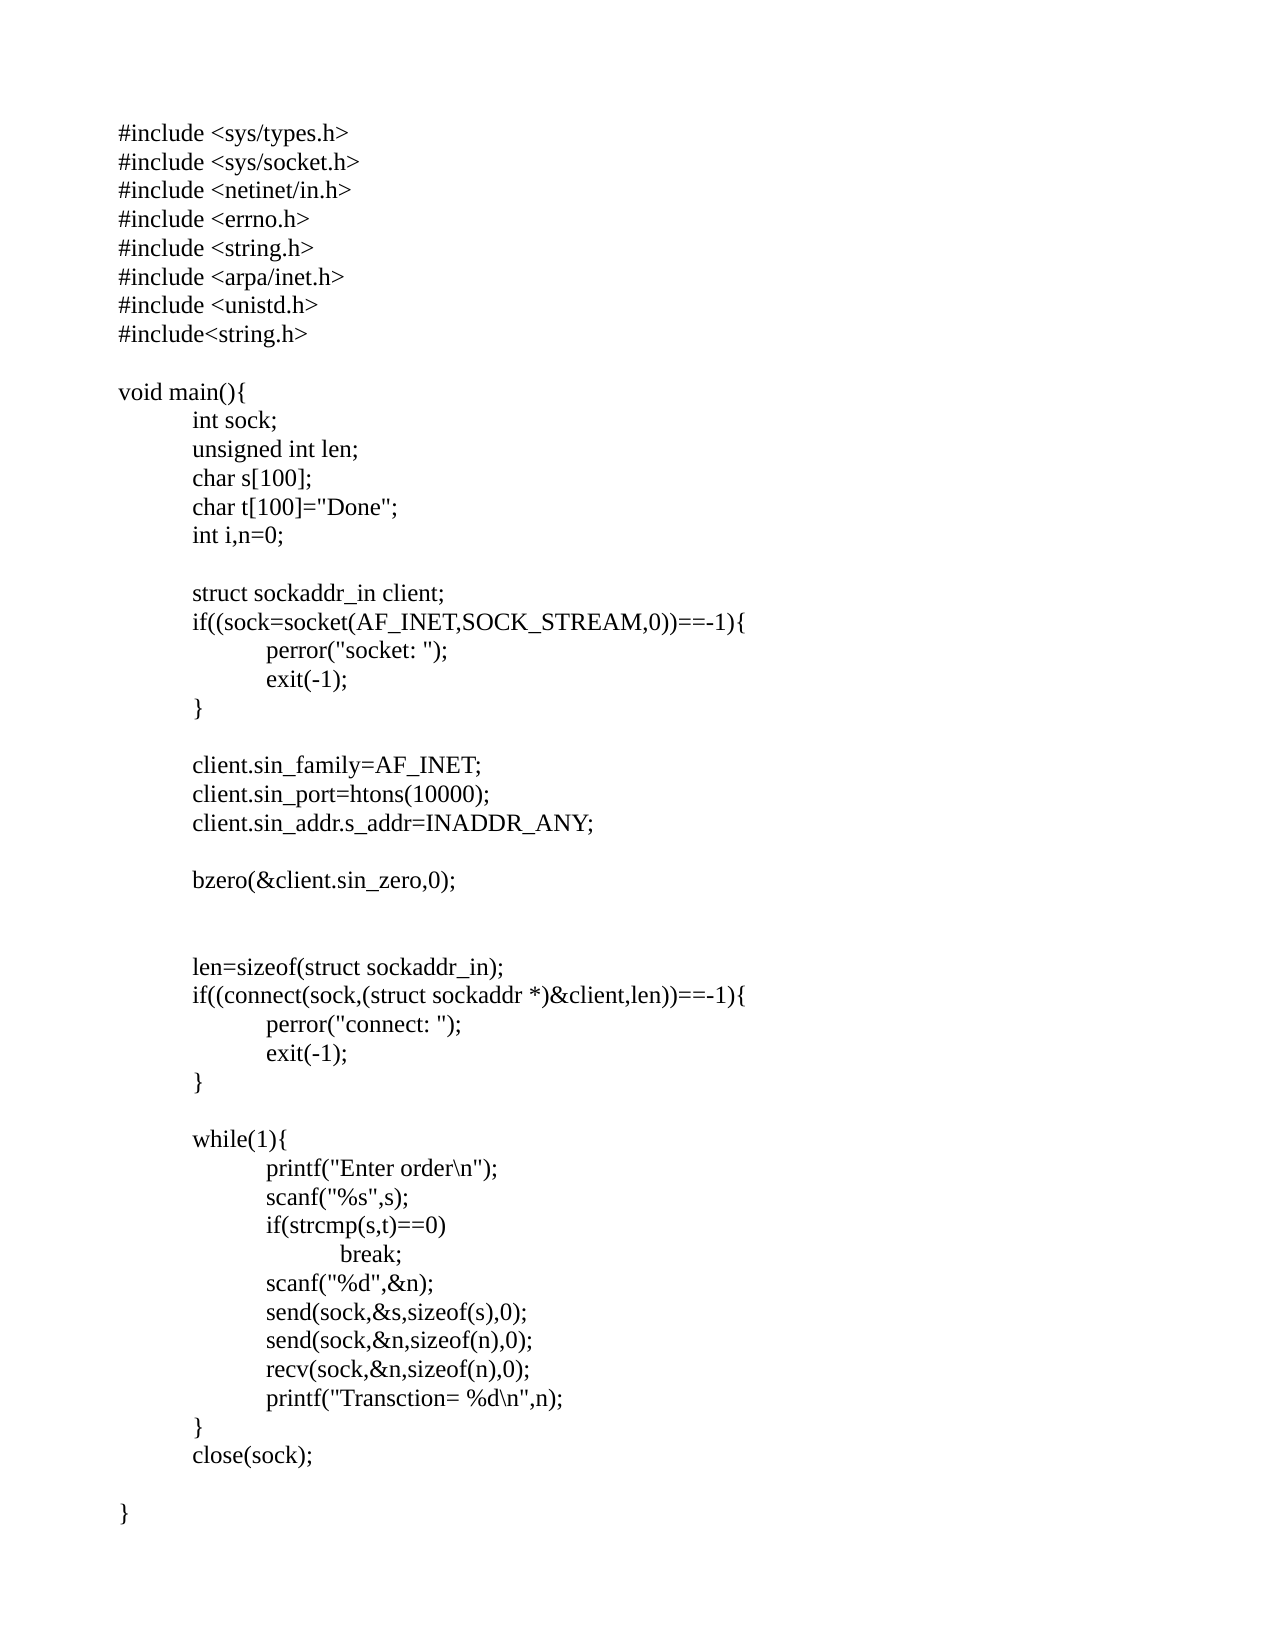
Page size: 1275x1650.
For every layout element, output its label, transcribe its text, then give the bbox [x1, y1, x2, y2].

text recv(sock,&n,sizeof(n),0); [118, 1354, 1157, 1383]
text bzero(&client.sin_zero,0); [118, 866, 1157, 894]
text client.sin_addr.s_addr=INADDR_ANY; [118, 808, 1157, 837]
text exit(-1); [118, 664, 1157, 693]
text send(sock,&n,sizeof(n),0); [118, 1326, 1157, 1354]
text int sock; [118, 406, 1157, 434]
text } [118, 1498, 1157, 1527]
text exit(-1); [118, 1038, 1157, 1067]
text perror("connect: "); [118, 1009, 1157, 1038]
text #include <string.h> [118, 233, 1157, 262]
text #include <unistd.h> [118, 291, 1157, 319]
text close(sock); [118, 1441, 1157, 1469]
text len=sizeof(struct sockaddr_in); [118, 952, 1157, 981]
text if((sock=socket(AF_INET,SOCK_STREAM,0))==-1){ [118, 607, 1157, 636]
text } [118, 693, 1157, 722]
text char s[100]; [118, 463, 1157, 492]
text client.sin_port=htons(10000); [118, 779, 1157, 808]
text void main(){ [118, 377, 1157, 406]
text #include <netinet/in.h> [118, 176, 1157, 204]
text #include <sys/socket.h> [118, 147, 1157, 176]
text scanf("%s",s); [118, 1182, 1157, 1211]
text char t[100]="Done"; [118, 492, 1157, 521]
text if((connect(sock,(struct sockaddr *)&client,len))==-1){ [118, 981, 1157, 1009]
text struct sockaddr_in client; [118, 578, 1157, 607]
text } [118, 1412, 1157, 1441]
text while(1){ [118, 1124, 1157, 1153]
text send(sock,&s,sizeof(s),0); [118, 1297, 1157, 1326]
text printf("Enter order\n"); [118, 1153, 1157, 1182]
text printf("Transction= %d\n",n); [118, 1383, 1157, 1412]
text int i,n=0; [118, 521, 1157, 549]
text unsigned int len; [118, 434, 1157, 463]
text perror("socket: "); [118, 636, 1157, 664]
text #include <arpa/inet.h> [118, 262, 1157, 291]
text client.sin_family=AF_INET; [118, 751, 1157, 779]
text #include <sys/types.h> [118, 118, 1157, 147]
text #include<string.h> [118, 319, 1157, 348]
text break; [118, 1239, 1157, 1268]
text #include <errno.h> [118, 204, 1157, 233]
text } [118, 1067, 1157, 1096]
text if(strcmp(s,t)==0) [118, 1211, 1157, 1239]
text scanf("%d",&n); [118, 1268, 1157, 1297]
